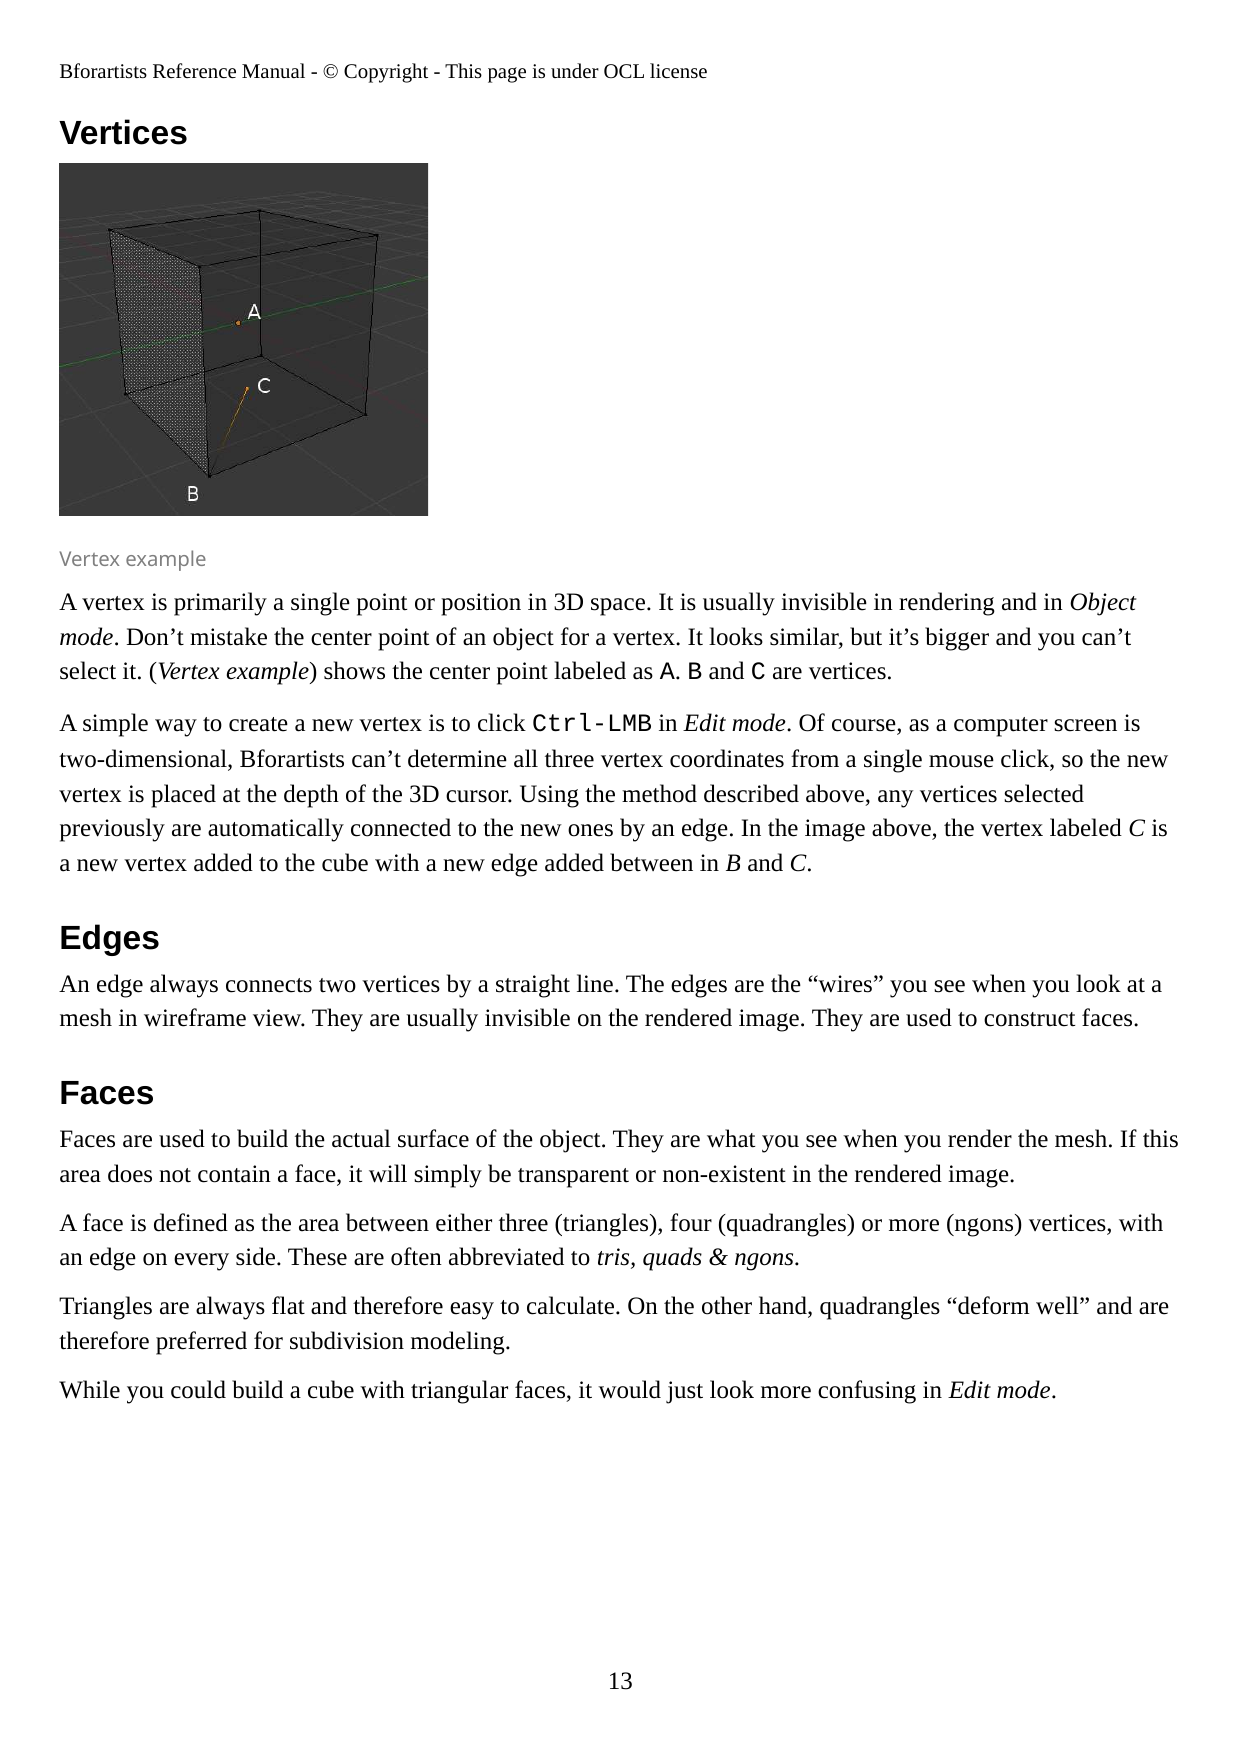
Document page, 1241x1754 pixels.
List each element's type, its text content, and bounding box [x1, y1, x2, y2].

text A face is defined as the area between either three (triangles), four (quadrangles) or more (ngons) vertices, with an edge on every side. These are often abbreviated to tris, quads & ngons. [59, 1208, 1181, 1271]
subtitle Faces [59, 1073, 1181, 1112]
text Faces are used to build the actual surface of the object. They are what you see when you render the mesh. If this area does not contain a face, it will simply be transparent or non-existent in the rendered image. [59, 1124, 1181, 1187]
subtitle Vertices [59, 113, 1181, 151]
text An edge always connects two vertices by a straight line. The edges are the “wires” you see when you look at a mesh in wireframe view. They are usually invisible on the rendered image. They are used to construct faces. [59, 969, 1181, 1032]
text Vertex example [59, 541, 1181, 573]
picture [59, 163, 429, 516]
subtitle Edges [59, 918, 1181, 956]
text Triangles are always flat and therefore easy to calculate. On the other hand, quadrangles “deform well” and are therefore preferred for subdivision modeling. [59, 1291, 1181, 1354]
text A vertex is primarily a single point or position in 3D space. It is usually invisible in rendering and in Object mode. Don’t mistake the center point of an object for a vertex. It looks similar, but it’s bigger and you can’t select it. (Vertex example) shows the center point labeled as A. B and C are vertices. [59, 587, 1181, 687]
text A simple way to create a new vertex is to click Ctrl-LMB in Edit mode. Of course, as a computer screen is two-dimensional, Bforartists can’t determine all three vertex coordinates from a single mouse click, so the new vertex is placed at the depth of the 3D cursor. Using the method described above, any vertices selected previously are automatically connected to the new ones by an edge. In the image above, the vertex labeled C is a new vertex added to the cube with a new edge added between in B and C. [59, 708, 1181, 876]
text While you could build a cube with triangular faces, it would just look more confusing in Edit mode. [59, 1375, 1181, 1404]
